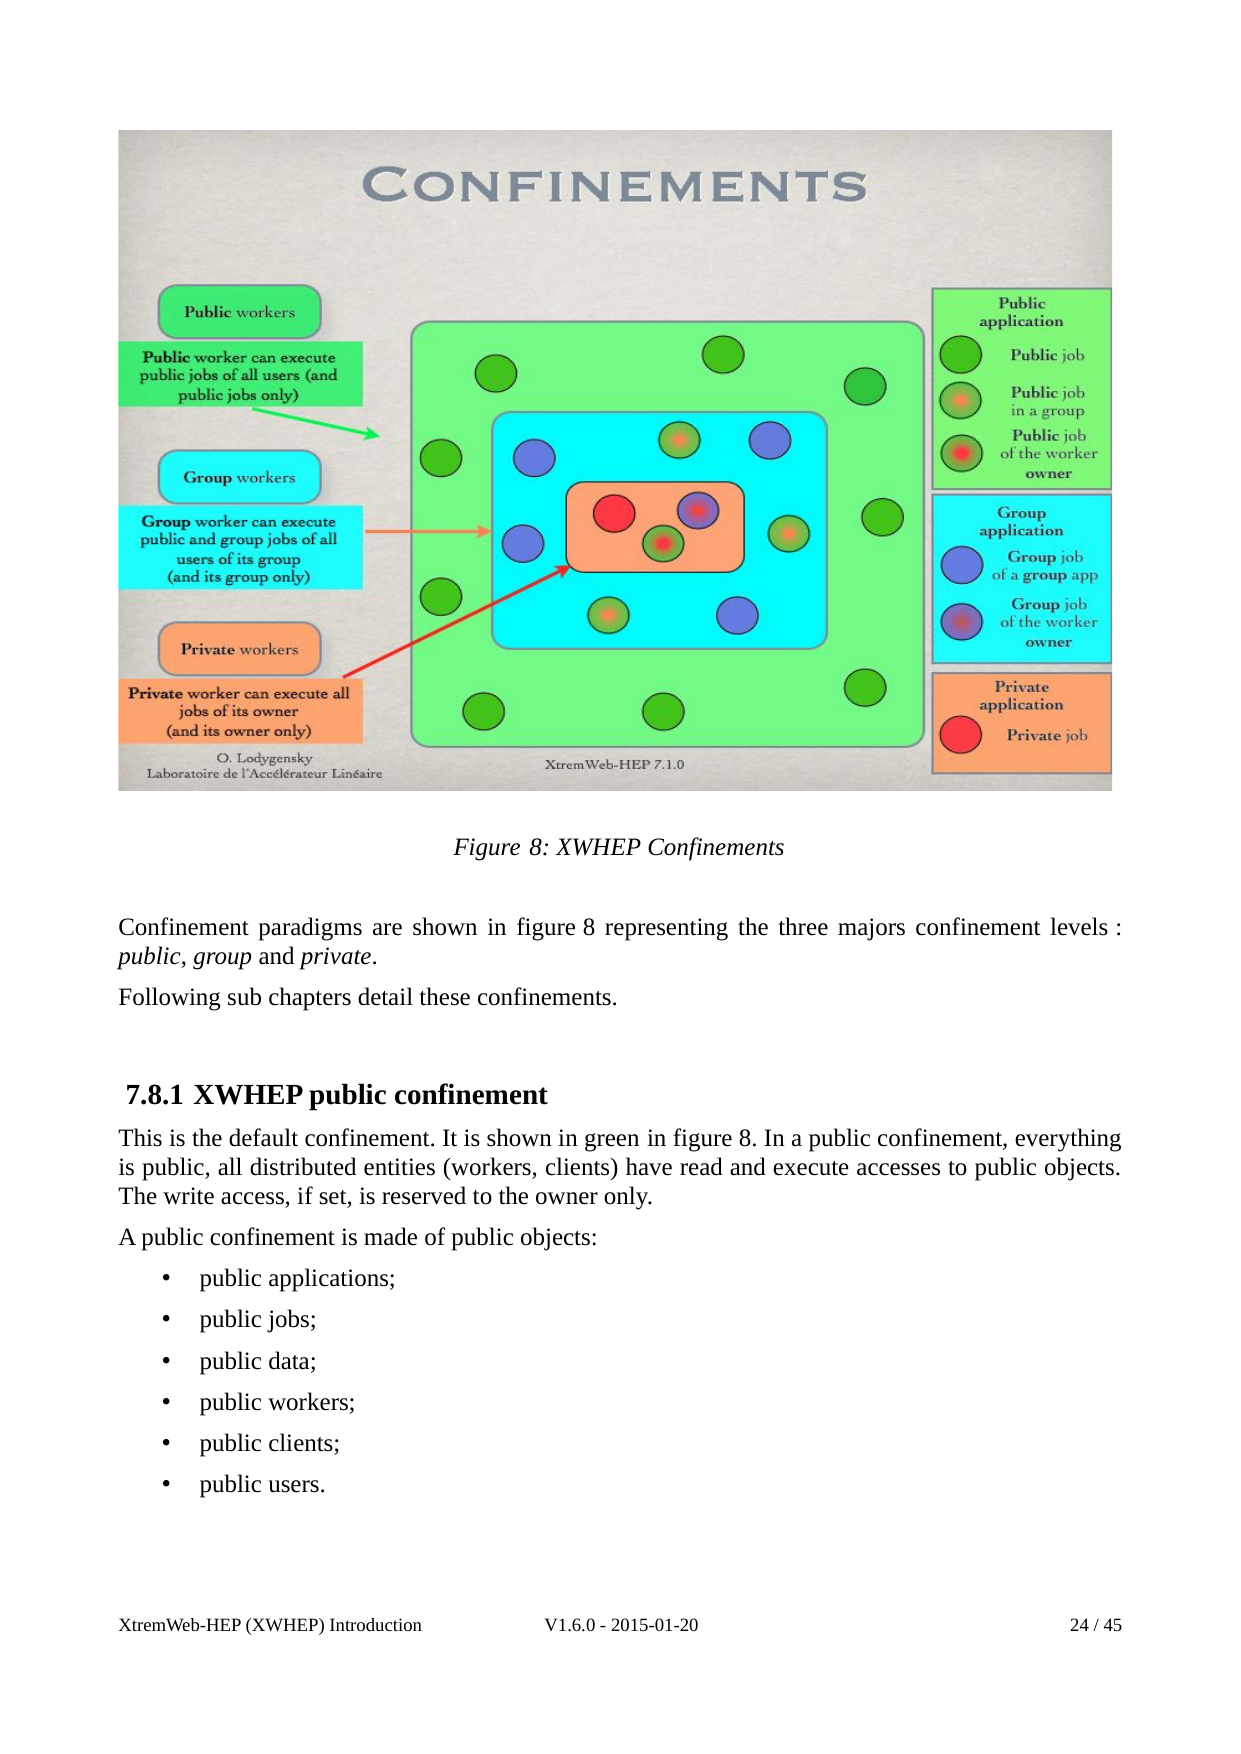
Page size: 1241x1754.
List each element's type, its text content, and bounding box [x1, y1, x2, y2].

list public clients; [162, 1428, 1122, 1457]
text Figure 8: XWHEP Confinements [118, 832, 1122, 861]
text Following sub chapters detail these confinements. [118, 982, 1122, 1011]
subtitle XWHEP public confinement [118, 1077, 1122, 1111]
list public jobs; [162, 1304, 1122, 1333]
list public data; [162, 1346, 1122, 1374]
text Confinement paradigms are shown in figure 8 representing the three majors confinement levels : public, group and private. [118, 912, 1122, 970]
list public users. [162, 1469, 1122, 1498]
list public applications; [162, 1263, 1122, 1292]
picture [118, 130, 1113, 791]
list public workers; [162, 1387, 1122, 1416]
text A public confinement is made of public objects: [118, 1222, 1122, 1251]
text This is the default confinement. It is shown in green in figure 8. In a public confinement, everything is public, all distributed entities (workers, clients) have read and execute accesses to public objects. The write access, if set, is reserved to the owner only. [118, 1123, 1122, 1209]
